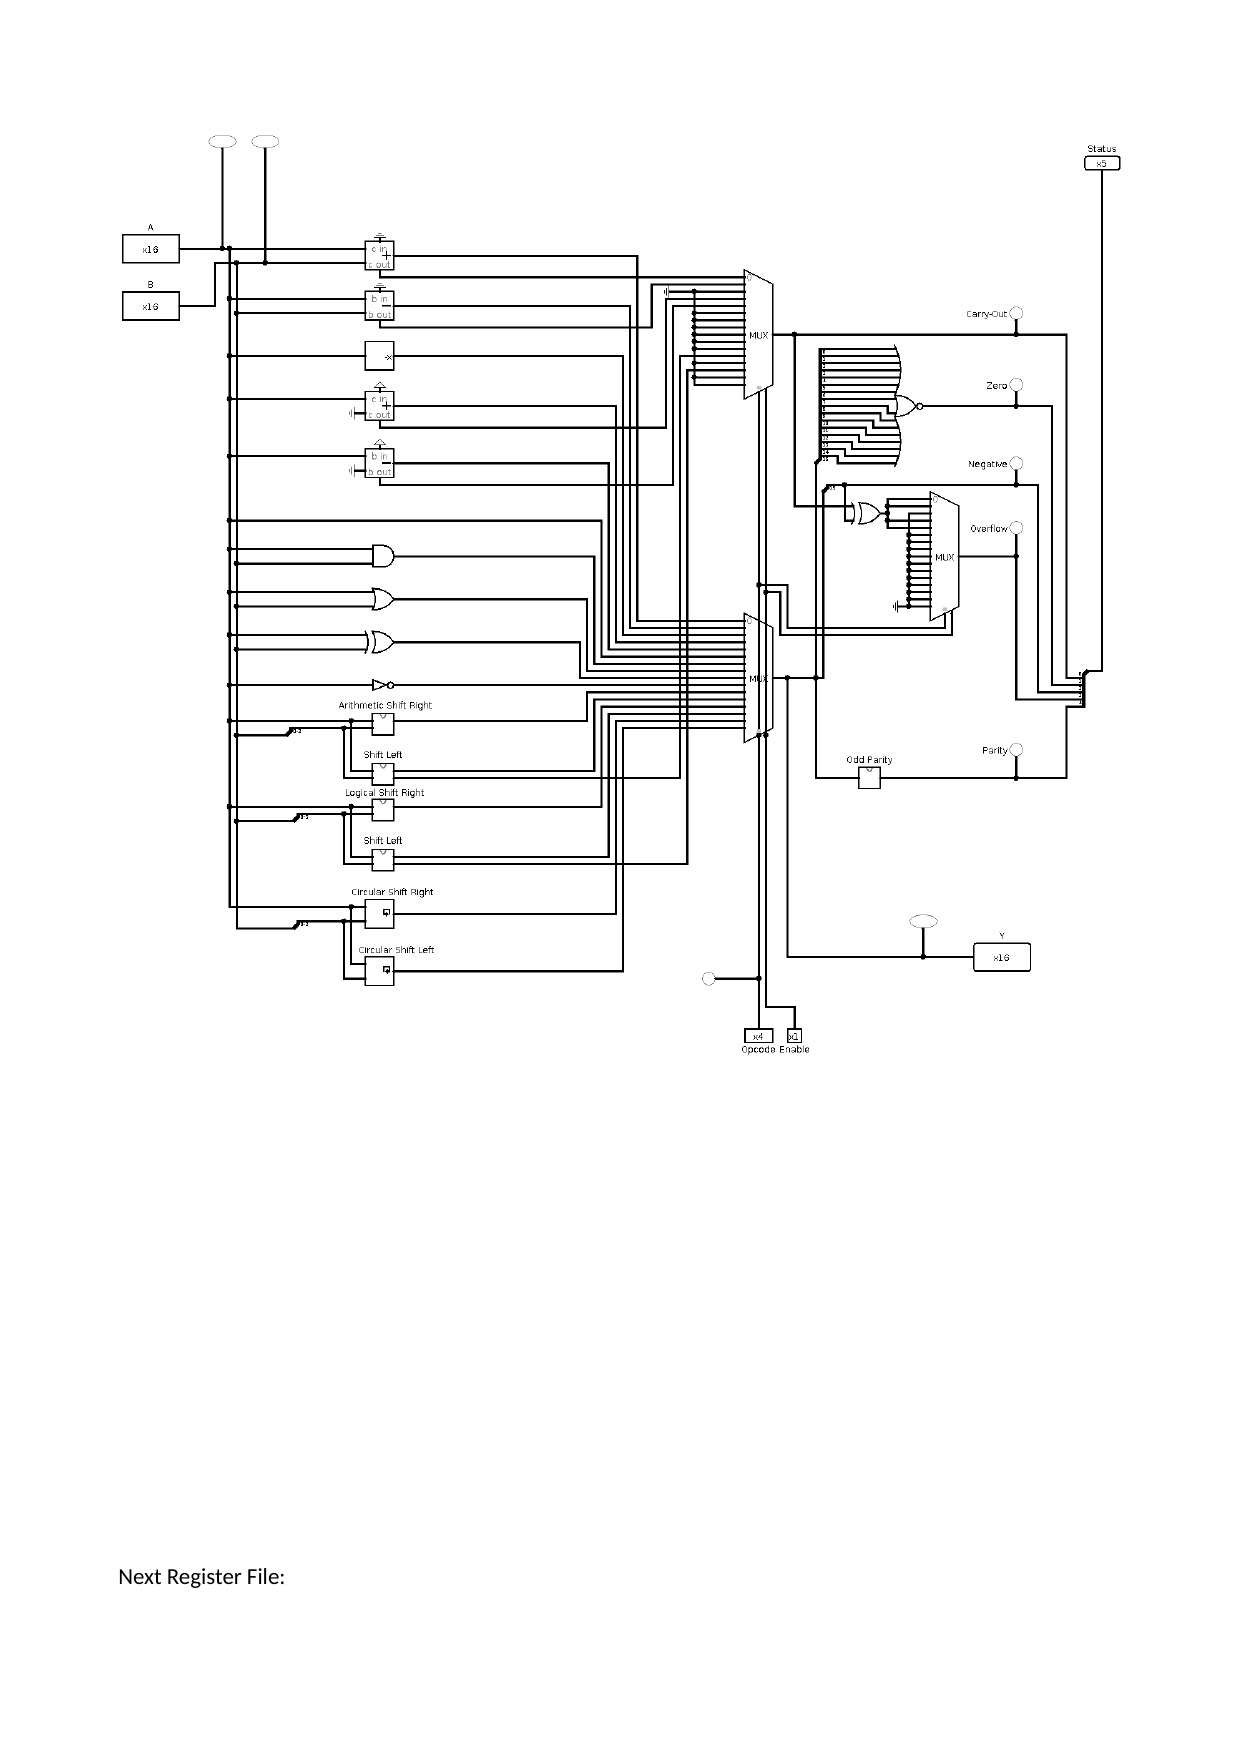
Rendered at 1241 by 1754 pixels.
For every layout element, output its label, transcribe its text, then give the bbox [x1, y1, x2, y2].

text Next Register File: [118, 1562, 1122, 1590]
picture [118, 131, 1123, 1058]
